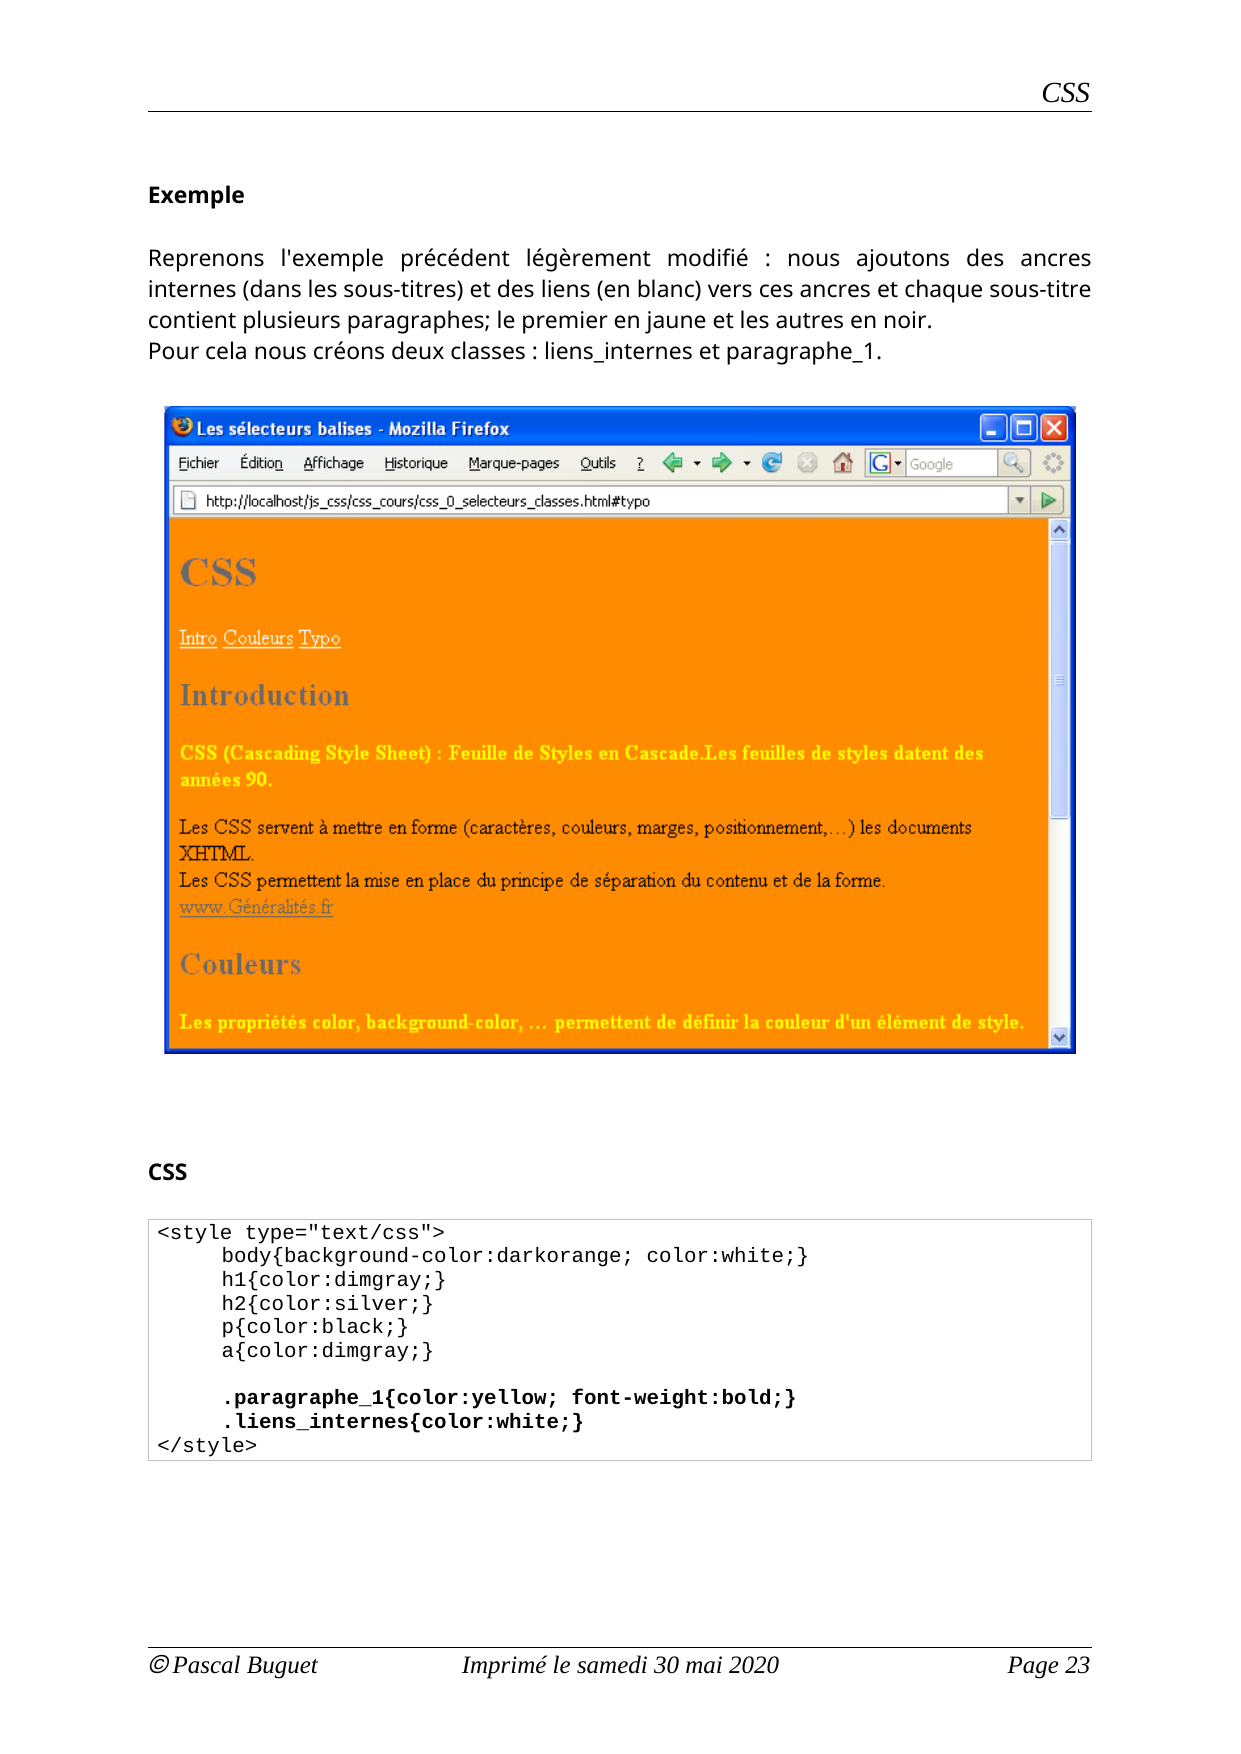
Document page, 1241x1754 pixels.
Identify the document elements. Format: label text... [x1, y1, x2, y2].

text <style type="text/css"> [149, 1220, 1091, 1242]
text Exemple [148, 179, 1092, 210]
text Reprenons l'exemple précédent légèrement modifié : nous ajoutons des ancres internes (dans les sous-titres) et des liens (en blanc) vers ces ancres et chaque sous-titre contient plusieurs paragraphes; le premier en jaune et les autres en noir. [148, 241, 1092, 335]
text Pour cela nous créons deux classes : liens_internes et paragraphe_1. [148, 335, 1092, 366]
text body{background-color:darkorange; color:white;} [149, 1242, 1091, 1266]
text p{color:black;} [149, 1313, 1091, 1337]
text .liens_internes{color:white;} [149, 1408, 1091, 1431]
text .paragraphe_1{color:yellow; font-weight:bold;} [149, 1384, 1091, 1408]
text CSS [148, 1156, 1092, 1187]
text h2{color:silver;} [149, 1289, 1091, 1313]
text </style> [149, 1431, 1091, 1460]
picture [164, 406, 1076, 1054]
text h1{color:dimgray;} [149, 1266, 1091, 1289]
text a{color:dimgray;} [149, 1337, 1091, 1361]
